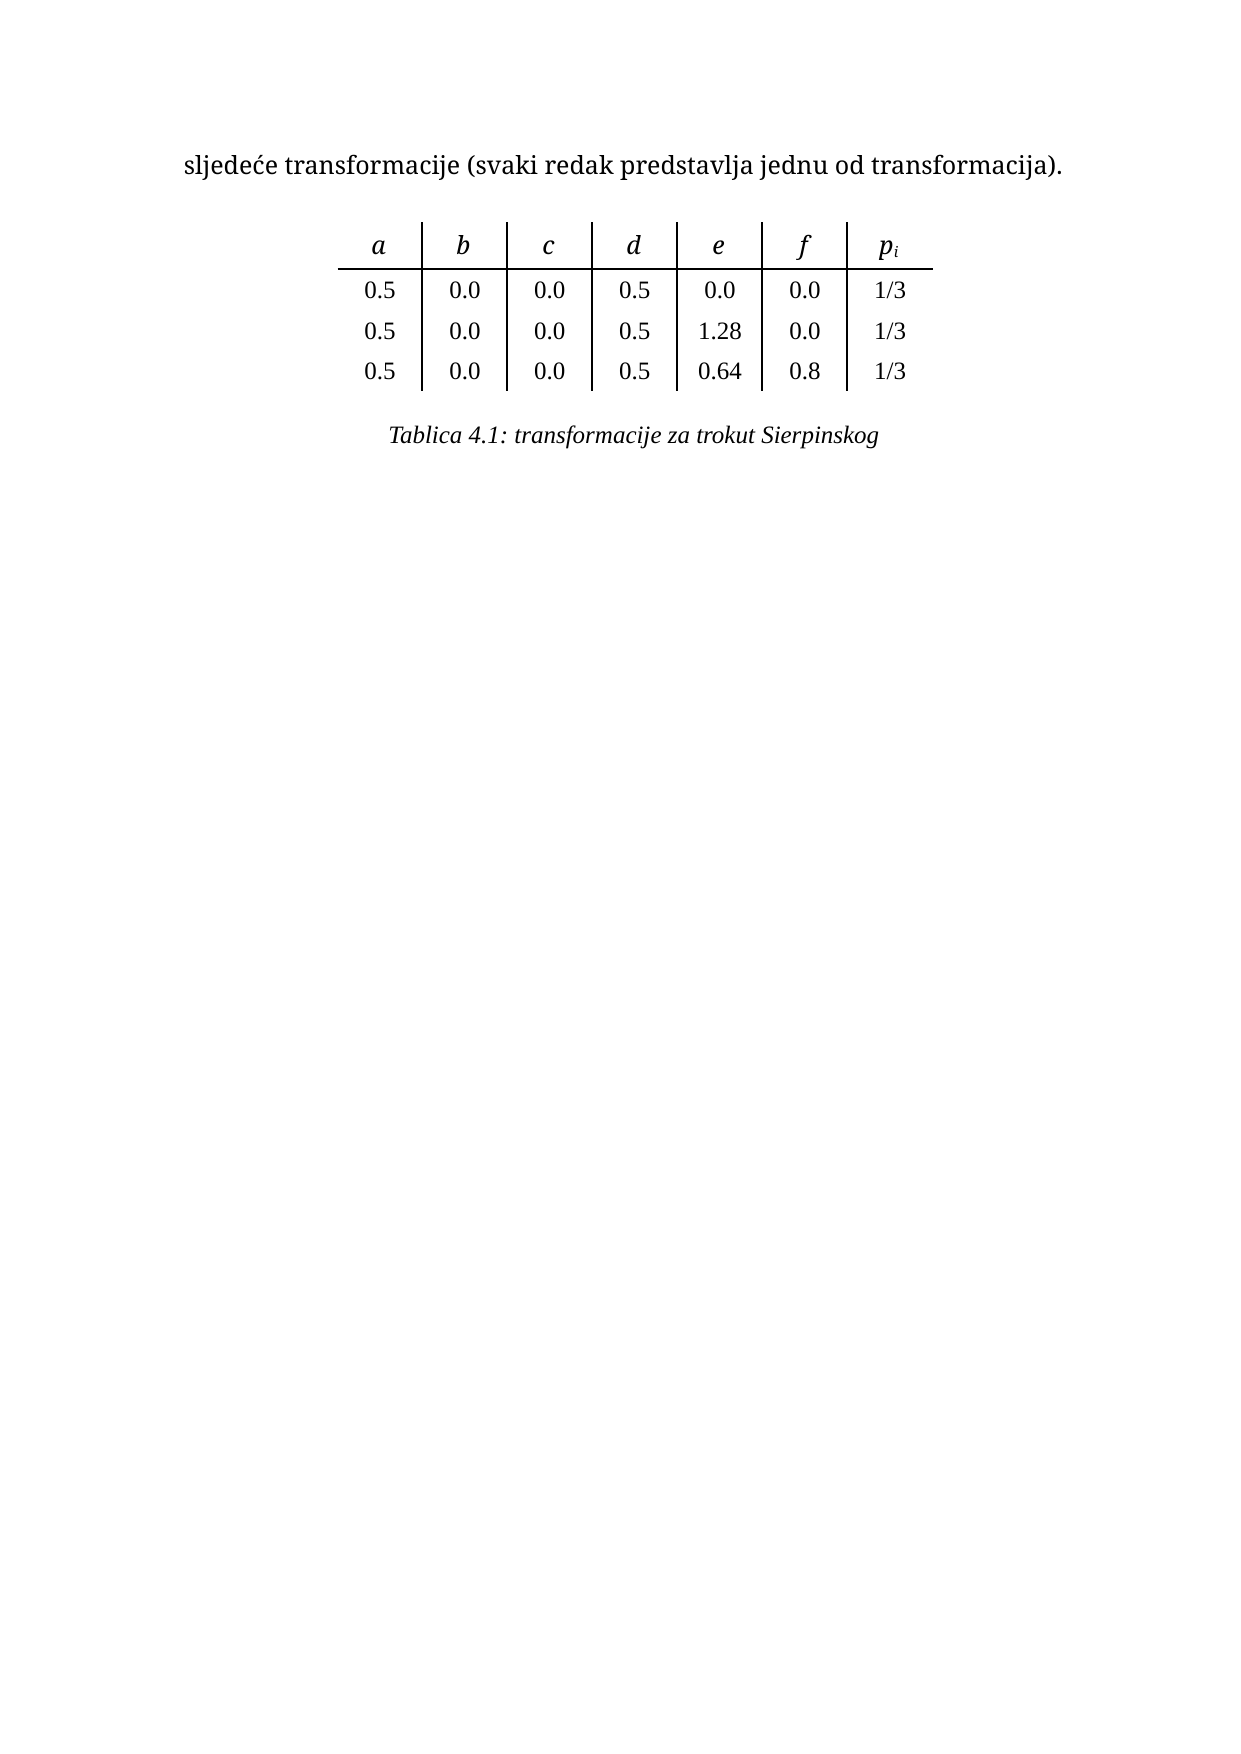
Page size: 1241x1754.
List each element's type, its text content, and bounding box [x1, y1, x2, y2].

table_cell 0.0 [763, 310, 846, 350]
table_cell 1/3 [848, 270, 932, 310]
table_cell 0.0 [423, 310, 506, 350]
text Tablica 4.1: transformacije za trokut Sierpinskog [177, 421, 1093, 449]
table_cell 0.64 [678, 350, 761, 391]
table_header a [338, 222, 421, 268]
table_cell 0.5 [593, 350, 676, 391]
table_cell 0.0 [508, 310, 591, 350]
table_header d [593, 222, 676, 268]
table_header f [763, 222, 846, 268]
table_cell 0.0 [508, 270, 591, 310]
table_cell 0.0 [678, 270, 761, 310]
table_cell 1/3 [848, 350, 932, 391]
table_header e [678, 222, 761, 268]
table_cell 0.0 [763, 270, 846, 310]
table_cell 0.5 [593, 270, 676, 310]
table_header pi [848, 222, 932, 268]
table_header b [423, 222, 506, 268]
table_cell 0.0 [423, 350, 506, 391]
table_header c [508, 222, 591, 268]
table_cell 0.5 [593, 310, 676, 350]
text sljedeće transformacije (svaki redak predstavlja jednu od transformacija). [177, 148, 1093, 182]
table_cell 0.5 [338, 270, 421, 310]
table_cell 0.5 [338, 310, 421, 350]
table_cell 1.28 [678, 310, 761, 350]
table_cell 0.8 [763, 350, 846, 391]
table_cell 0.5 [338, 350, 421, 391]
table_cell 1/3 [848, 310, 932, 350]
table_cell 0.0 [508, 350, 591, 391]
table_cell 0.0 [423, 270, 506, 310]
